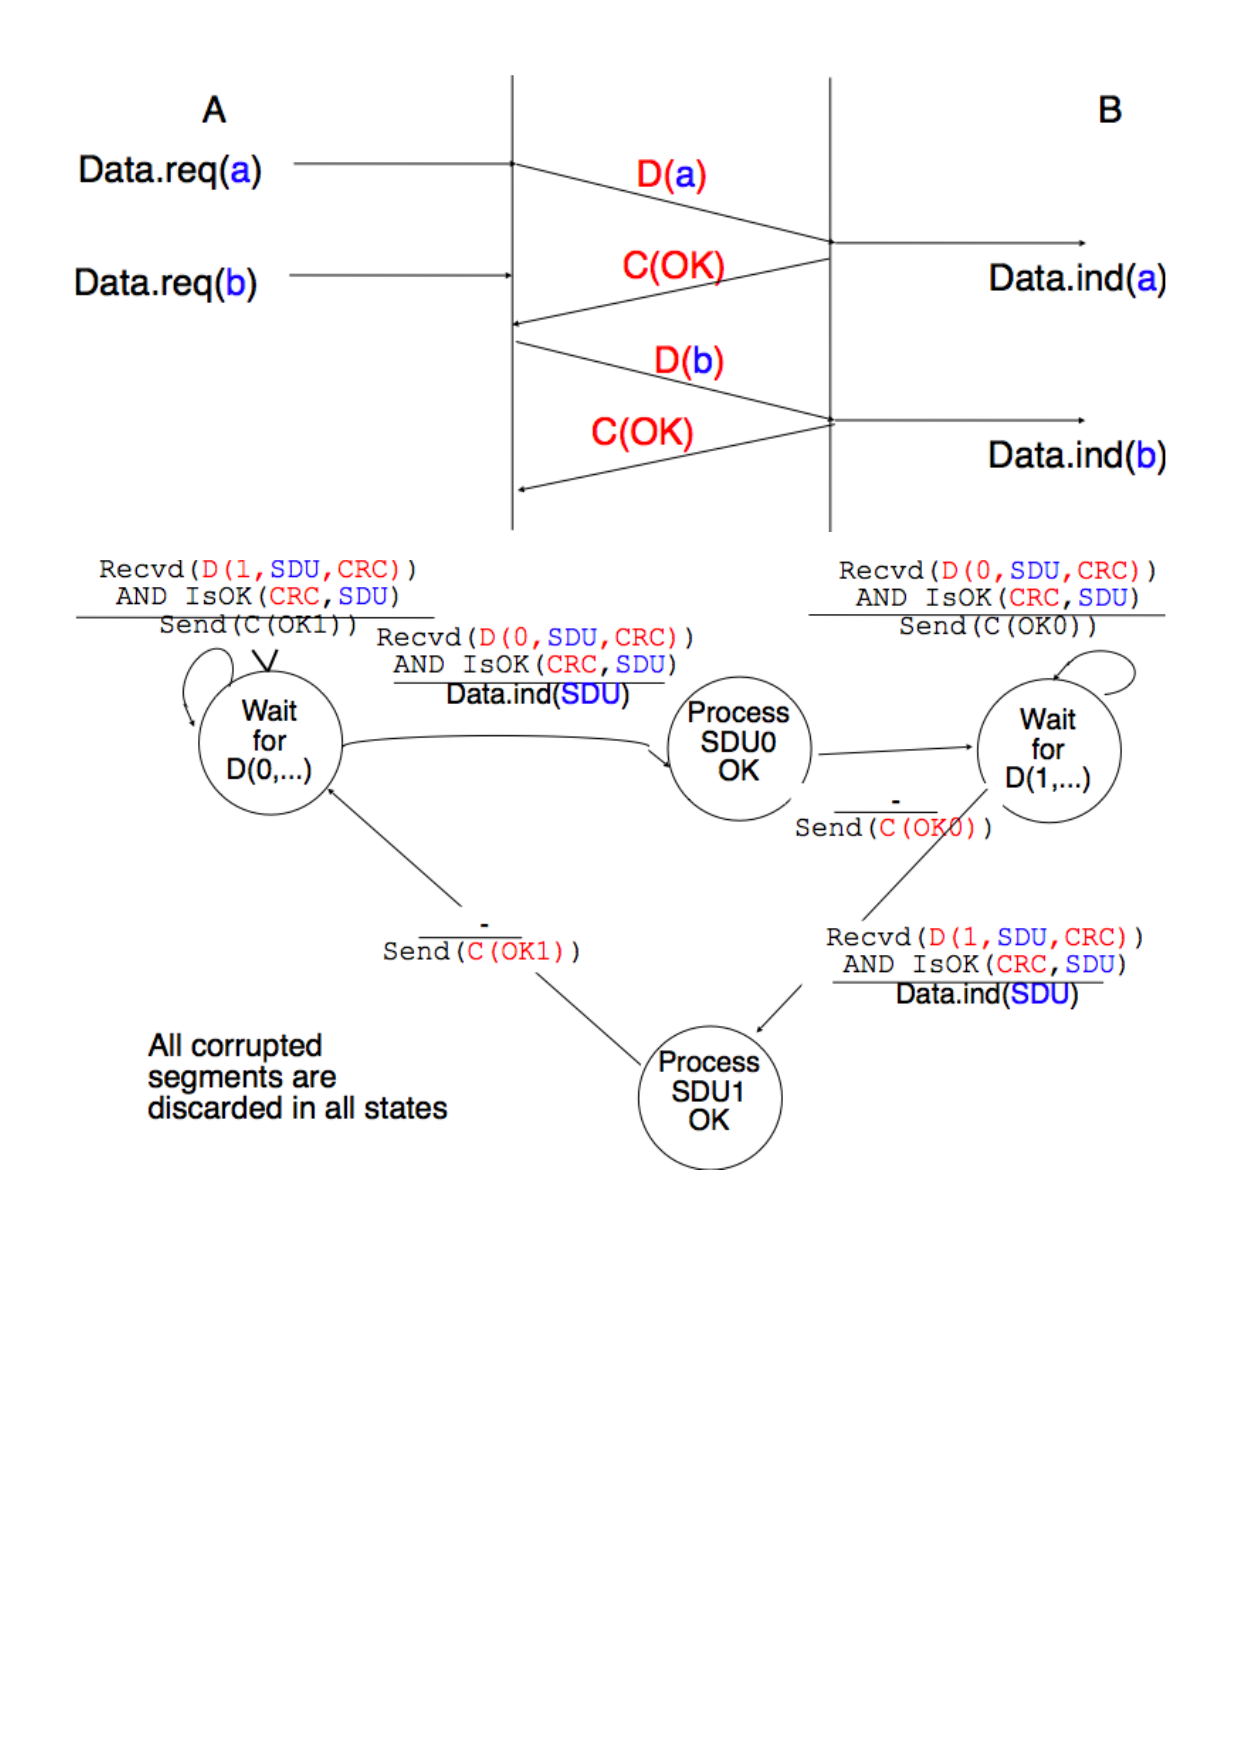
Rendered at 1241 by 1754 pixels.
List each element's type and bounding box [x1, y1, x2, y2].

picture [75, 560, 1166, 1170]
picture [75, 75, 1166, 532]
